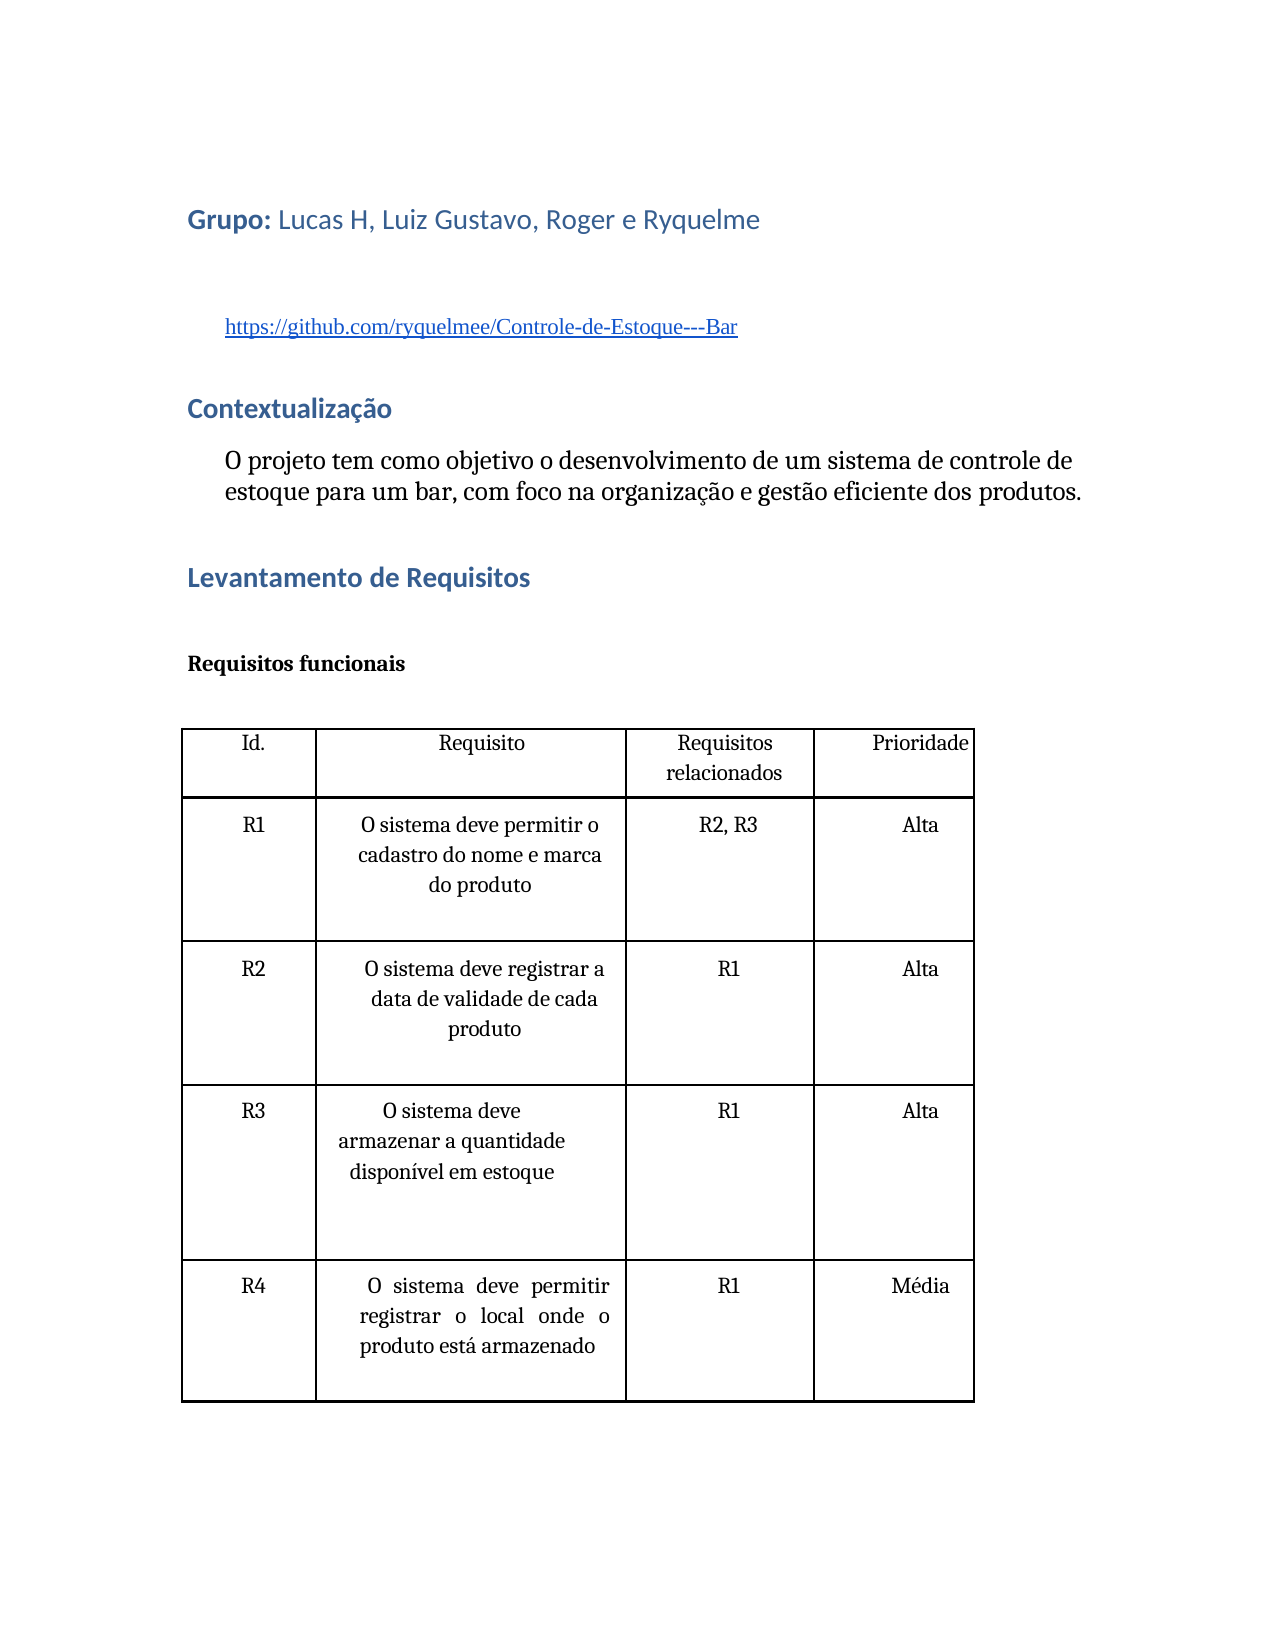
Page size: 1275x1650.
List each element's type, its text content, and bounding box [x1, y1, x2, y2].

text Grupo: Lucas H, Luiz Gustavo, Roger e Ryquelme [187, 201, 1125, 237]
text O projeto tem como objetivo o desenvolvimento de um sistema de controle de estoque para um bar, com foco na organização e gestão eficiente dos produtos. [225, 445, 1106, 507]
table_cell R4 [183, 1261, 315, 1400]
table_cell R1 [627, 942, 813, 1084]
table_cell R1 [183, 799, 315, 940]
table_cell Alta [815, 1086, 973, 1259]
subtitle Contextualização [187, 390, 1125, 426]
table_cell R3 [183, 1086, 315, 1259]
table_cell O sistema deve registrar a data de validade de cada produto [317, 942, 625, 1084]
table_header Id. [183, 730, 315, 796]
table_cell Média [815, 1261, 973, 1400]
text Requisitos funcionais [187, 651, 1125, 677]
table_cell O sistema deve permitir registrar o local onde o produto está armazenado [317, 1261, 625, 1400]
table_header Requisito [317, 730, 625, 796]
table_cell R1 [627, 1261, 813, 1400]
subtitle Levantamento de Requisitos [187, 559, 1125, 595]
table_cell Alta [815, 799, 973, 940]
table_cell R1 [627, 1086, 813, 1259]
table_header Requisitos relacionados [627, 730, 813, 796]
table_cell Alta [815, 942, 973, 1084]
text https://github.com/ryquelmee/Controle-de-Estoque---Bar [225, 313, 1125, 339]
table_cell R2 [183, 942, 315, 1084]
table_cell R2, R3 [627, 799, 813, 940]
table_cell O sistema deve armazenar a quantidade disponível em estoque [317, 1086, 625, 1259]
table_cell O sistema deve permitir o cadastro do nome e marca do produto [317, 799, 625, 940]
table_header Prioridade [815, 730, 973, 796]
